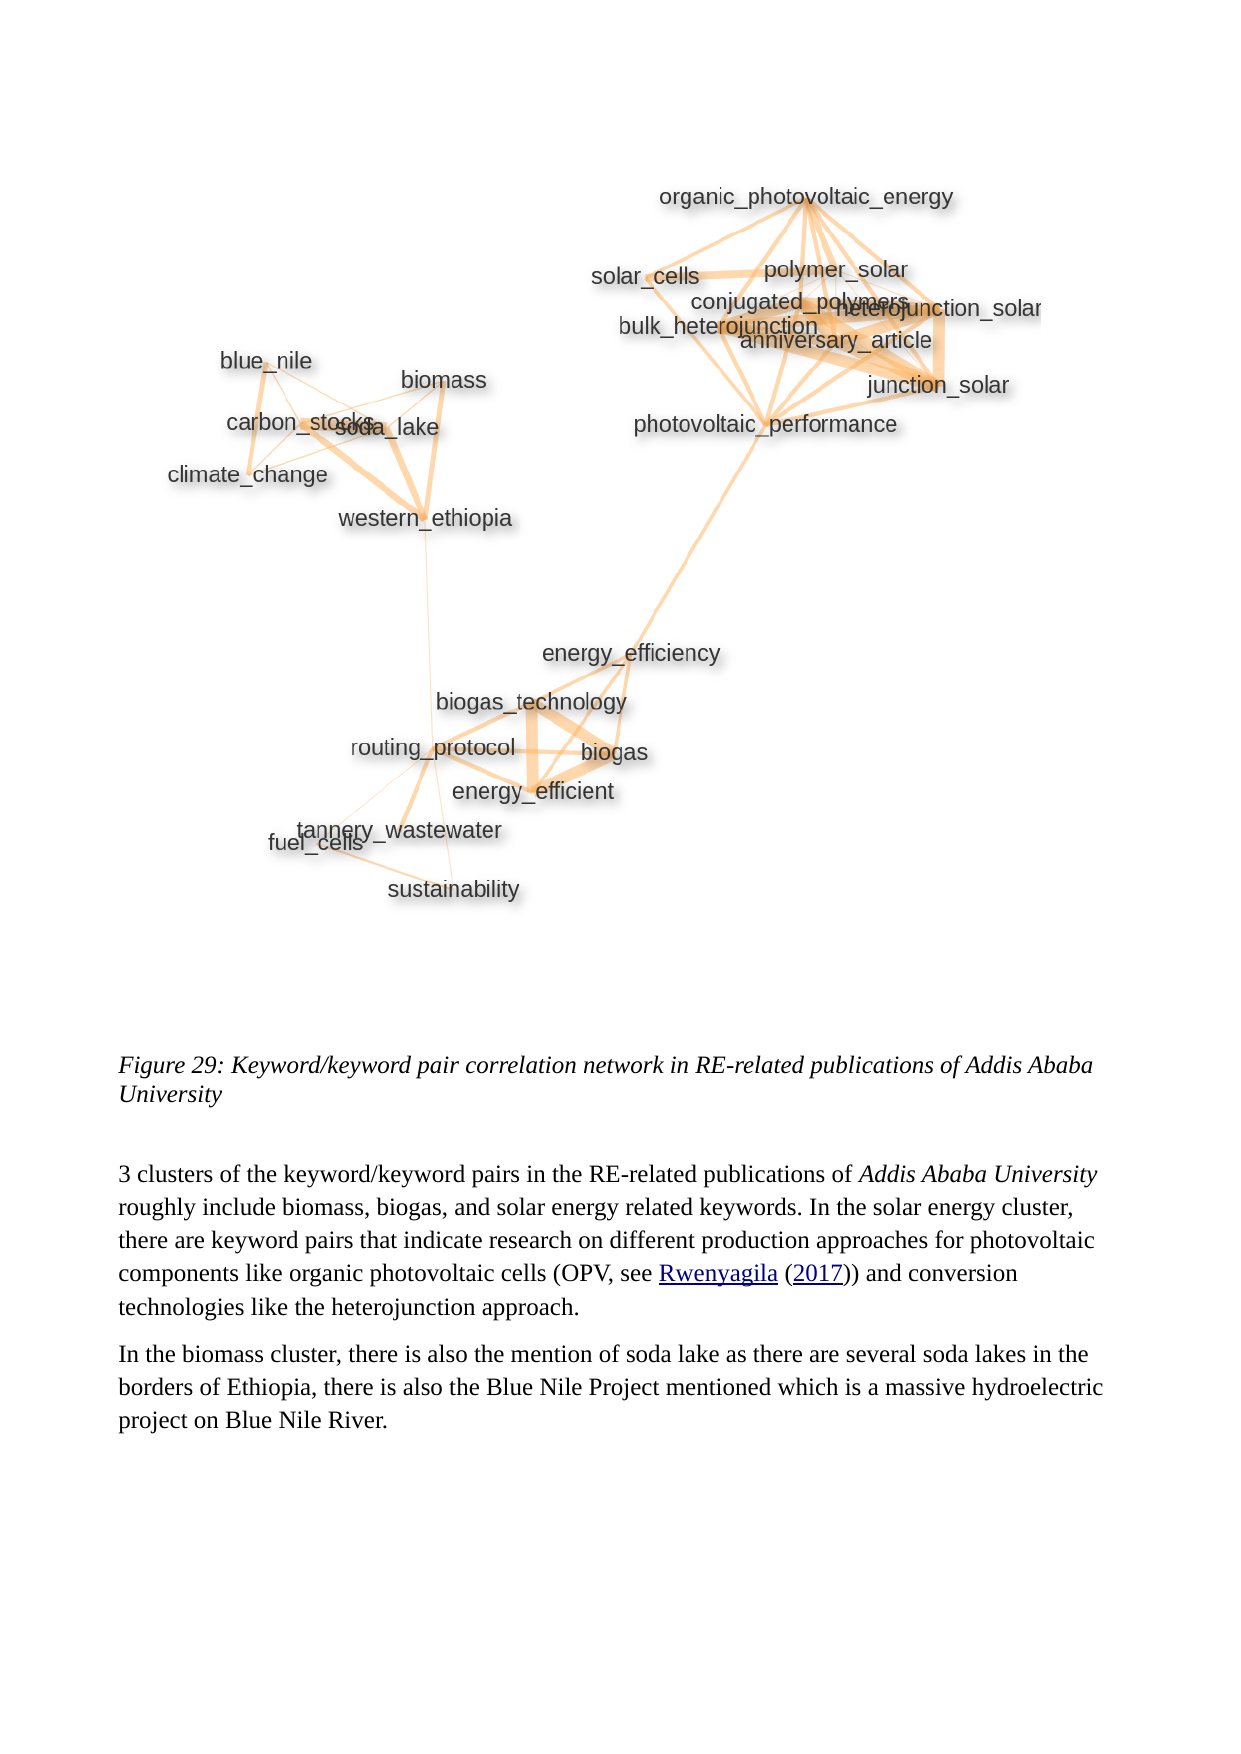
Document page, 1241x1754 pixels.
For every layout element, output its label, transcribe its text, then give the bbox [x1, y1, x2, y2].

picture [118, 130, 1123, 1051]
text Figure 29: Keyword/keyword pair correlation network in RE-related publications of Addis Ababa University [118, 1051, 1122, 1108]
text In the biomass cluster, there is also the mention of soda lake as there are several soda lakes in the borders of Ethiopia, there is also the Blue Nile Project mentioned which is a massive hydroelectric project on Blue Nile River. [118, 1339, 1122, 1434]
text 3 clusters of the keyword/keyword pairs in the RE-related publications of Addis Ababa University roughly include biomass, biogas, and solar energy related keywords. In the solar energy cluster, there are keyword pairs that indicate research on different production approaches for photovoltaic components like organic photovoltaic cells (OPV, see Rwenyagila (2017)) and conversion technologies like the heterojunction approach. [118, 1159, 1122, 1320]
